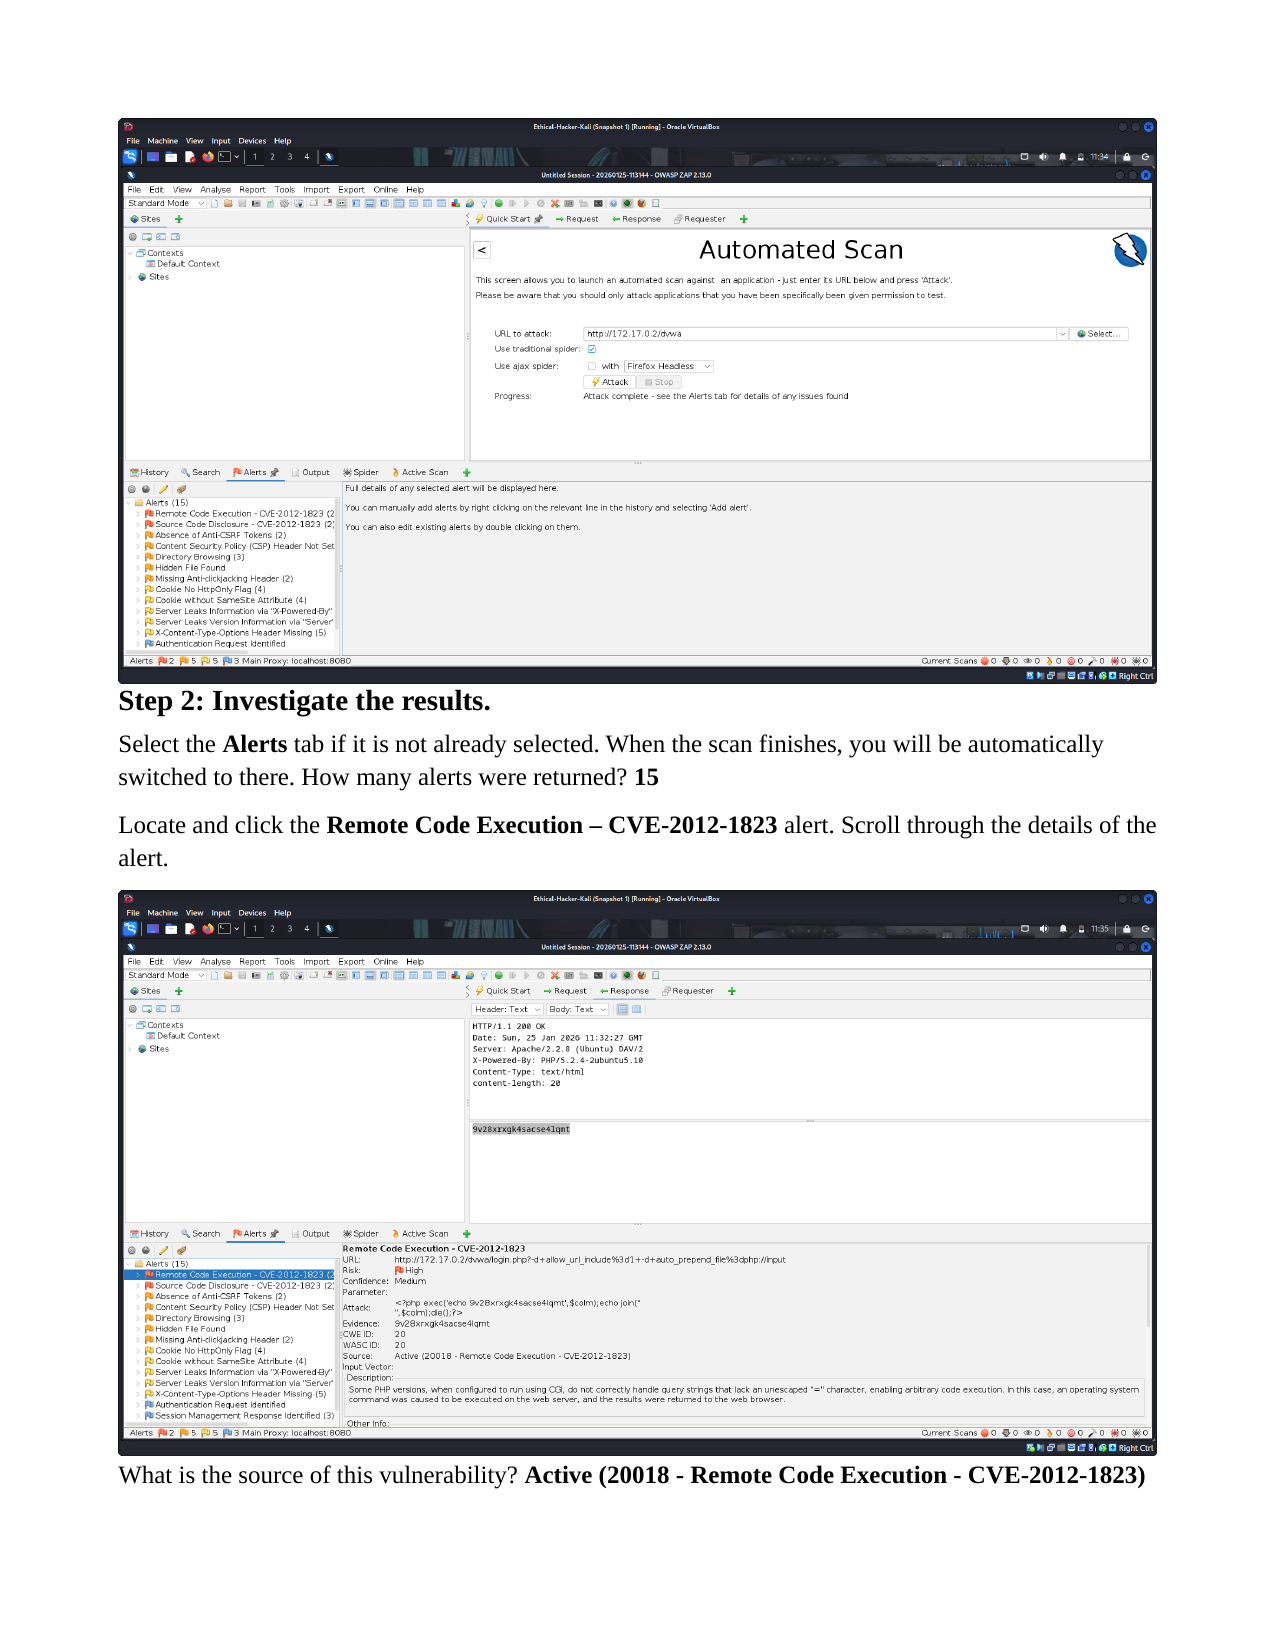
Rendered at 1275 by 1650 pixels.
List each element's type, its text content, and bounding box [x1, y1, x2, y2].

picture [118, 890, 1157, 1456]
text What is the source of this vulnerability? Active (20018 - Remote Code Execution - CVE-2012-1823) [118, 1456, 1157, 1489]
picture [118, 118, 1157, 684]
subtitle Step 2: Investigate the results. [118, 684, 1157, 717]
text Select the Alerts tab if it is not already selected. When the scan finishes, you will be automatically switched to there. How many alerts were returned? 15 [118, 729, 1157, 791]
text Locate and click the Remote Code Execution – CVE-2012-1823 alert. Scroll through the details of the alert. [118, 810, 1157, 872]
